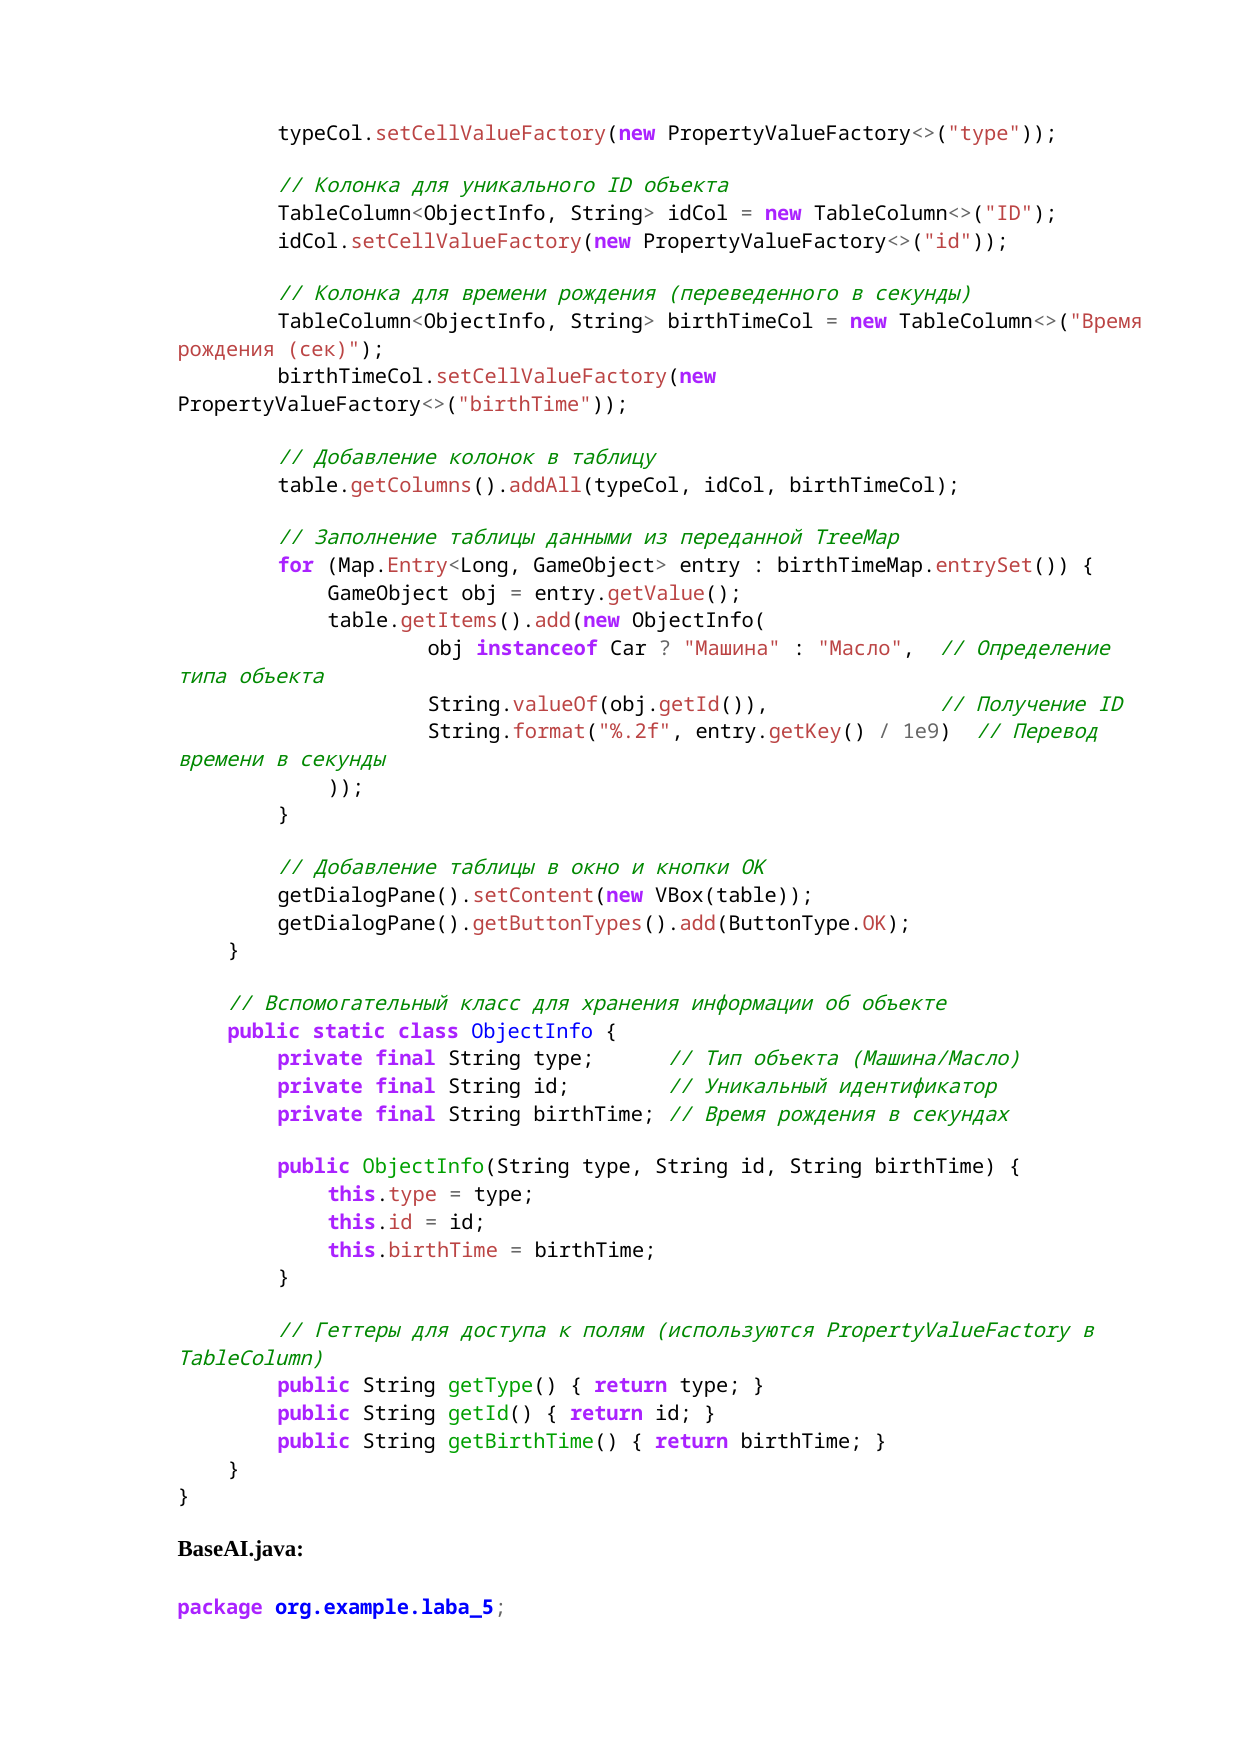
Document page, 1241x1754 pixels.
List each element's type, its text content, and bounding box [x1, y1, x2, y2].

text // Вспомогательный класс для хранения информации об объекте [177, 988, 1152, 1016]
text TableColumn<ObjectInfo, String> birthTimeCol = new TableColumn<>("Время рождения (сек)"); [177, 307, 1152, 362]
text // Заполнение таблицы данными из переданной TreeMap [177, 523, 1152, 551]
text BaseAI.java: [177, 1534, 1152, 1561]
text } [177, 800, 1152, 828]
text typeCol.setCellValueFactory(new PropertyValueFactory<>("type")); [177, 118, 1152, 146]
text // Добавление колонок в таблицу [177, 442, 1152, 470]
text idCol.setCellValueFactory(new PropertyValueFactory<>("id")); [177, 226, 1152, 254]
text private final String id; // Уникальный идентификатор [177, 1072, 1152, 1099]
text String.valueOf(obj.getId()), // Получение ID [177, 689, 1152, 717]
text table.getColumns().addAll(typeCol, idCol, birthTimeCol); [177, 470, 1152, 498]
text public ObjectInfo(String type, String id, String birthTime) { [177, 1152, 1152, 1180]
text } [177, 1454, 1152, 1482]
text public String getId() { return id; } [177, 1399, 1152, 1426]
text obj instanceof Car ? "Машина" : "Масло", // Определение типа объекта [177, 634, 1152, 689]
text public String getBirthTime() { return birthTime; } [177, 1426, 1152, 1454]
text public static class ObjectInfo { [177, 1016, 1152, 1044]
text getDialogPane().setContent(new VBox(table)); [177, 880, 1152, 908]
text private final String type; // Тип объекта (Машина/Масло) [177, 1044, 1152, 1072]
text getDialogPane().getButtonTypes().add(ButtonType.OK); [177, 908, 1152, 936]
text } [177, 936, 1152, 963]
text GameObject obj = entry.getValue(); [177, 578, 1152, 606]
text String.format("%.2f", entry.getKey() / 1e9) // Перевод времени в секунды [177, 717, 1152, 772]
text package org.example.laba_5; [177, 1592, 1152, 1620]
text // Колонка для времени рождения (переведенного в секунды) [177, 279, 1152, 307]
text table.getItems().add(new ObjectInfo( [177, 606, 1152, 634]
text } [177, 1482, 1152, 1509]
text this.id = id; [177, 1207, 1152, 1235]
text this.birthTime = birthTime; [177, 1235, 1152, 1263]
text )); [177, 772, 1152, 800]
text private final String birthTime; // Время рождения в секундах [177, 1099, 1152, 1127]
text this.type = type; [177, 1180, 1152, 1207]
text public String getType() { return type; } [177, 1371, 1152, 1399]
text } [177, 1263, 1152, 1291]
text for (Map.Entry<Long, GameObject> entry : birthTimeMap.entrySet()) { [177, 551, 1152, 578]
text birthTimeCol.setCellValueFactory(new PropertyValueFactory<>("birthTime")); [177, 362, 1152, 417]
text // Колонка для уникального ID объекта [177, 171, 1152, 198]
text TableColumn<ObjectInfo, String> idCol = new TableColumn<>("ID"); [177, 198, 1152, 226]
text // Добавление таблицы в окно и кнопки OK [177, 853, 1152, 880]
text // Геттеры для доступа к полям (используются PropertyValueFactory в TableColumn) [177, 1316, 1152, 1371]
